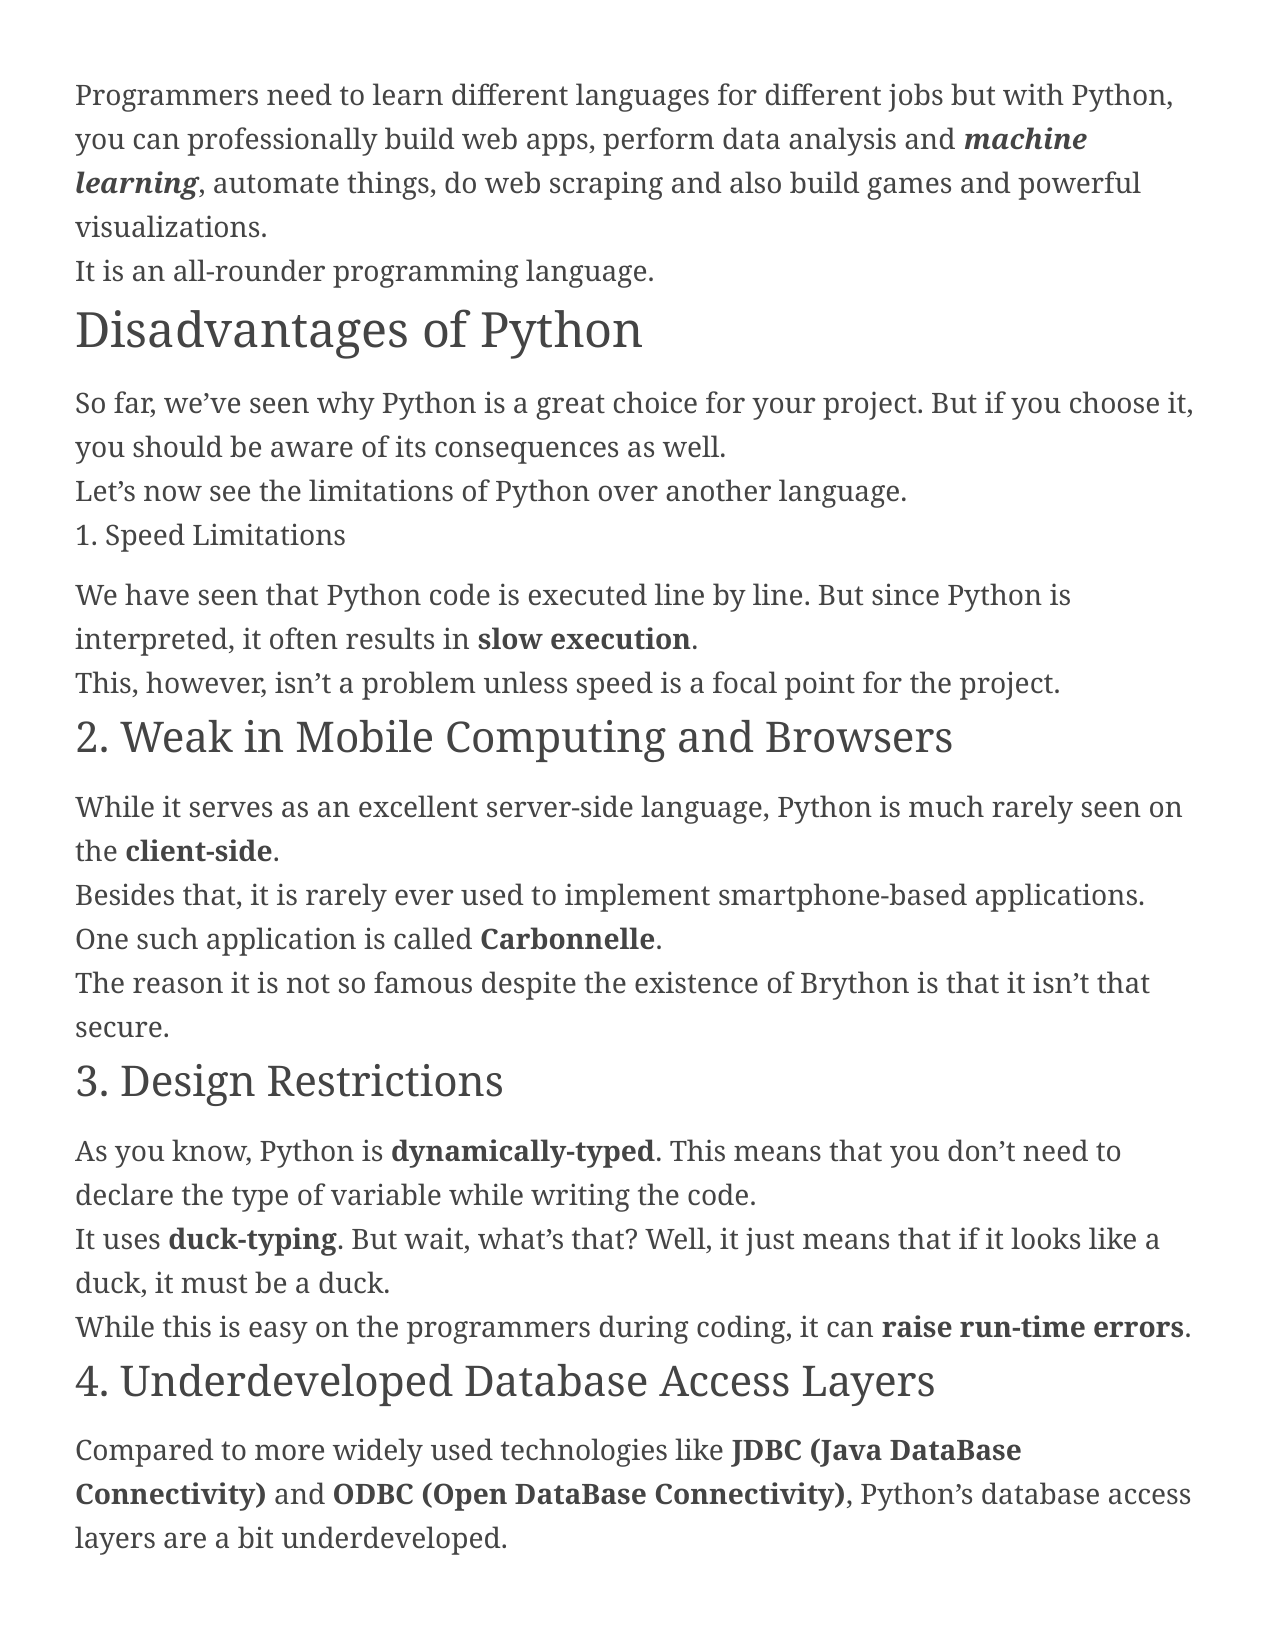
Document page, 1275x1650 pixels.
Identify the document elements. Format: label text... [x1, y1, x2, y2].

subtitle 4. Underdeveloped Database Access Layers [75, 1351, 1200, 1409]
text It is an all-rounder programming language. [75, 251, 1200, 289]
text Compared to more widely used technologies like JDBC (Java DataBase Connectivity) and ODBC (Open DataBase Connectivity), Python’s database access layers are a bit underdeveloped. [75, 1431, 1200, 1557]
text We have seen that Python code is executed line by line. But since Python is interpreted, it often results in slow execution. [75, 576, 1200, 658]
text While this is easy on the programmers during coding, it can raise run-time errors. [75, 1307, 1200, 1345]
subtitle Disadvantages of Python [75, 295, 1200, 361]
subtitle 1. Speed Limitations [75, 515, 1200, 554]
subtitle 3. Design Restrictions [75, 1051, 1200, 1109]
text Let’s now see the limitations of Python over another language. [75, 471, 1200, 509]
text So far, we’ve seen why Python is a great choice for your project. But if you choose it, you should be aware of its consequences as well. [75, 383, 1200, 466]
text Besides that, it is rarely ever used to implement smartphone-based applications. One such application is called Carbonnelle. [75, 875, 1200, 958]
subtitle 2. Weak in Mobile Computing and Browsers [75, 708, 1200, 765]
text As you know, Python is dynamically-typed. This means that you don’t need to declare the type of variable while writing the code. [75, 1131, 1200, 1213]
text The reason it is not so famous despite the existence of Brython is that it isn’t that secure. [75, 963, 1200, 1046]
text Programmers need to learn different languages for different jobs but with Python, you can professionally build web apps, perform data analysis and machine learning, automate things, do web scraping and also build games and powerful visualizations. [75, 75, 1200, 246]
text It uses duck-typing. But wait, what’s that? Well, it just means that if it looks like a duck, it must be a duck. [75, 1219, 1200, 1301]
text This, however, isn’t a problem unless speed is a focal point for the project. [75, 664, 1200, 702]
text While it serves as an excellent server-side language, Python is much rarely seen on the client-side. [75, 787, 1200, 869]
